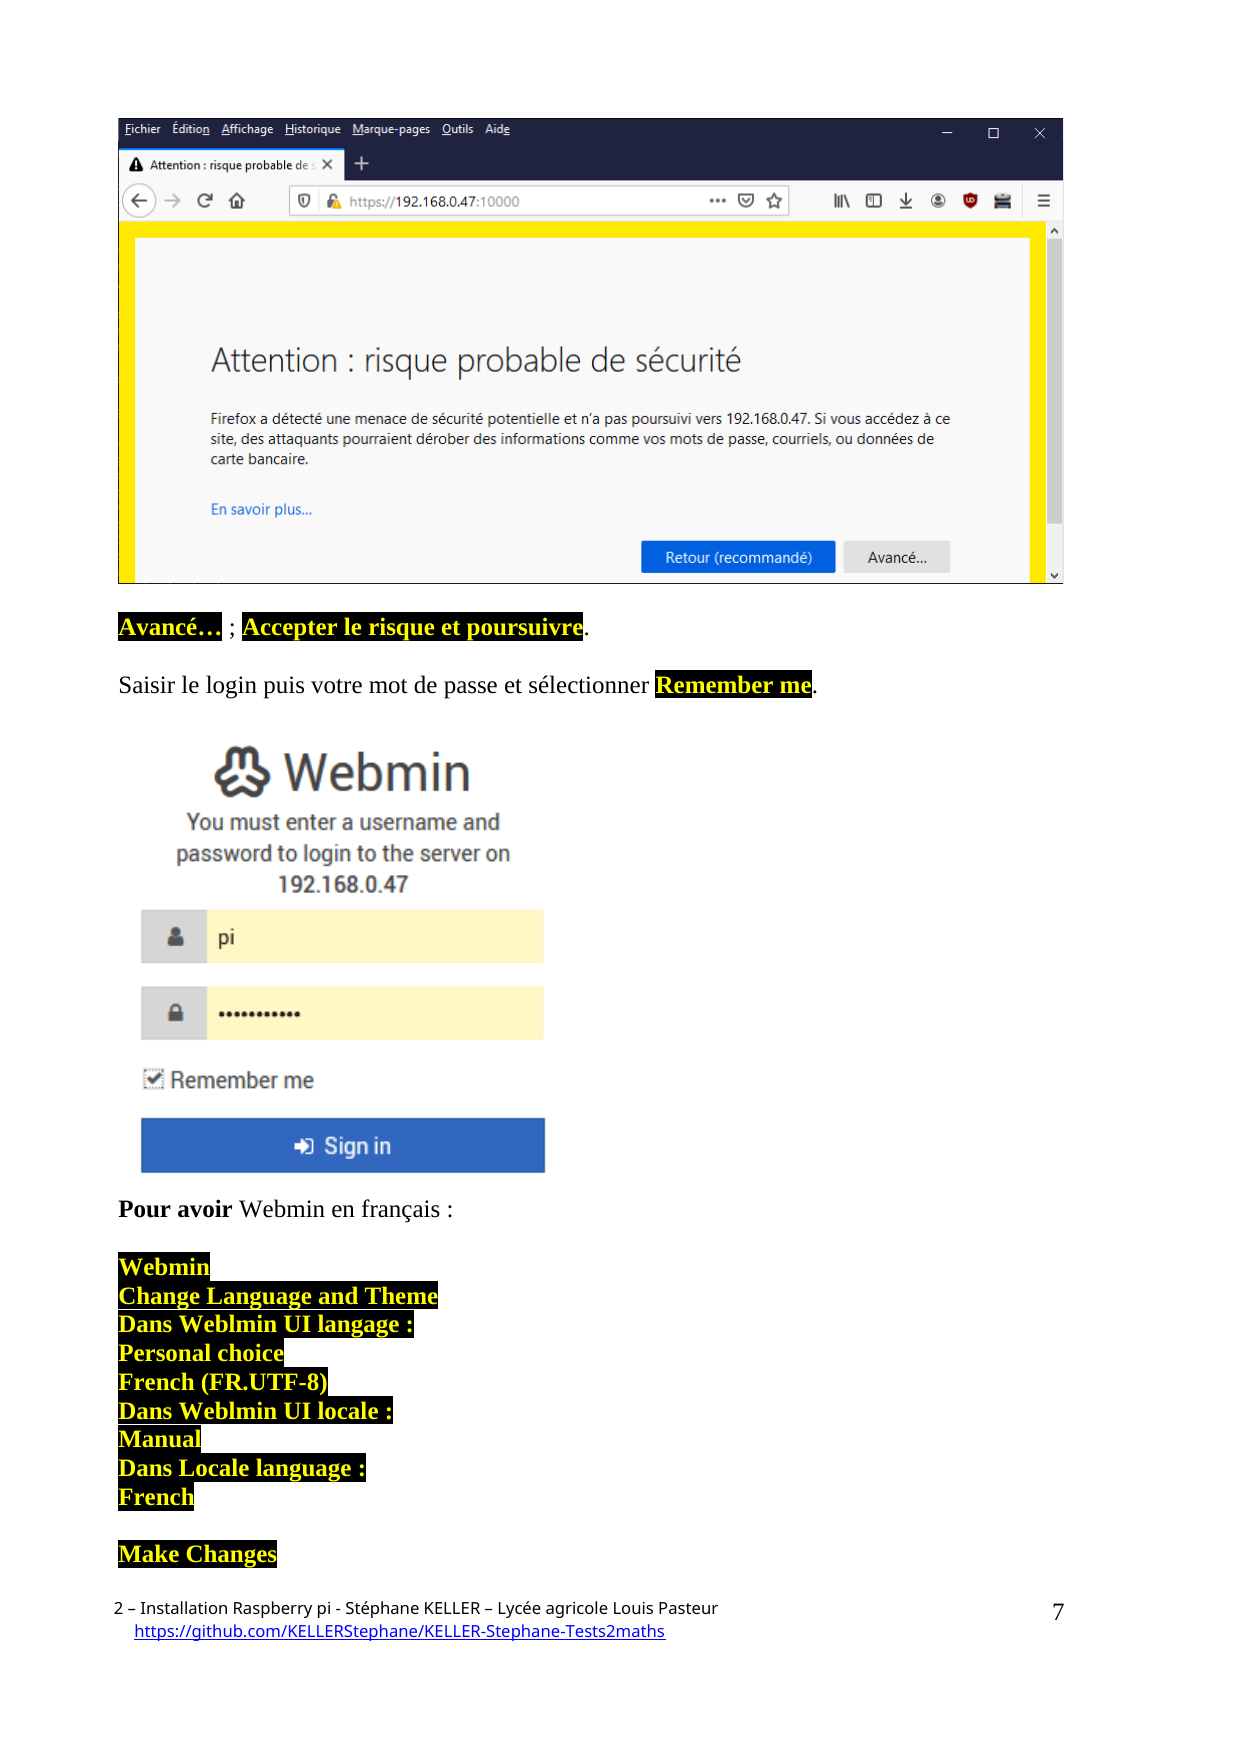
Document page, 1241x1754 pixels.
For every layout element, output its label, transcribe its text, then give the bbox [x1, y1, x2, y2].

text Saisir le login puis votre mot de passe et sélectionner Remember me. [812, 670, 1122, 698]
text French (FR.UTF-8) [118, 1367, 1122, 1396]
text Make Changes [118, 1539, 1122, 1568]
text Avancé… ; Accepter le risque et poursuivre. [583, 612, 1122, 641]
text Manual [118, 1424, 1122, 1453]
text Change Language and Theme [118, 1281, 1122, 1309]
picture [118, 118, 1064, 584]
text Webmin [118, 1252, 1122, 1281]
text Pour avoir Webmin en français : [118, 1194, 1122, 1223]
text Personal choice [118, 1338, 1122, 1367]
text French [118, 1482, 1122, 1511]
text Saisir le login puis votre mot de passe et sélectionner Remember me. [118, 670, 655, 698]
text Dans Weblmin UI langage : [118, 1309, 1122, 1338]
text Dans Weblmin UI locale : [118, 1396, 1122, 1424]
picture [118, 727, 564, 1195]
text Dans Locale language : [118, 1453, 1122, 1482]
